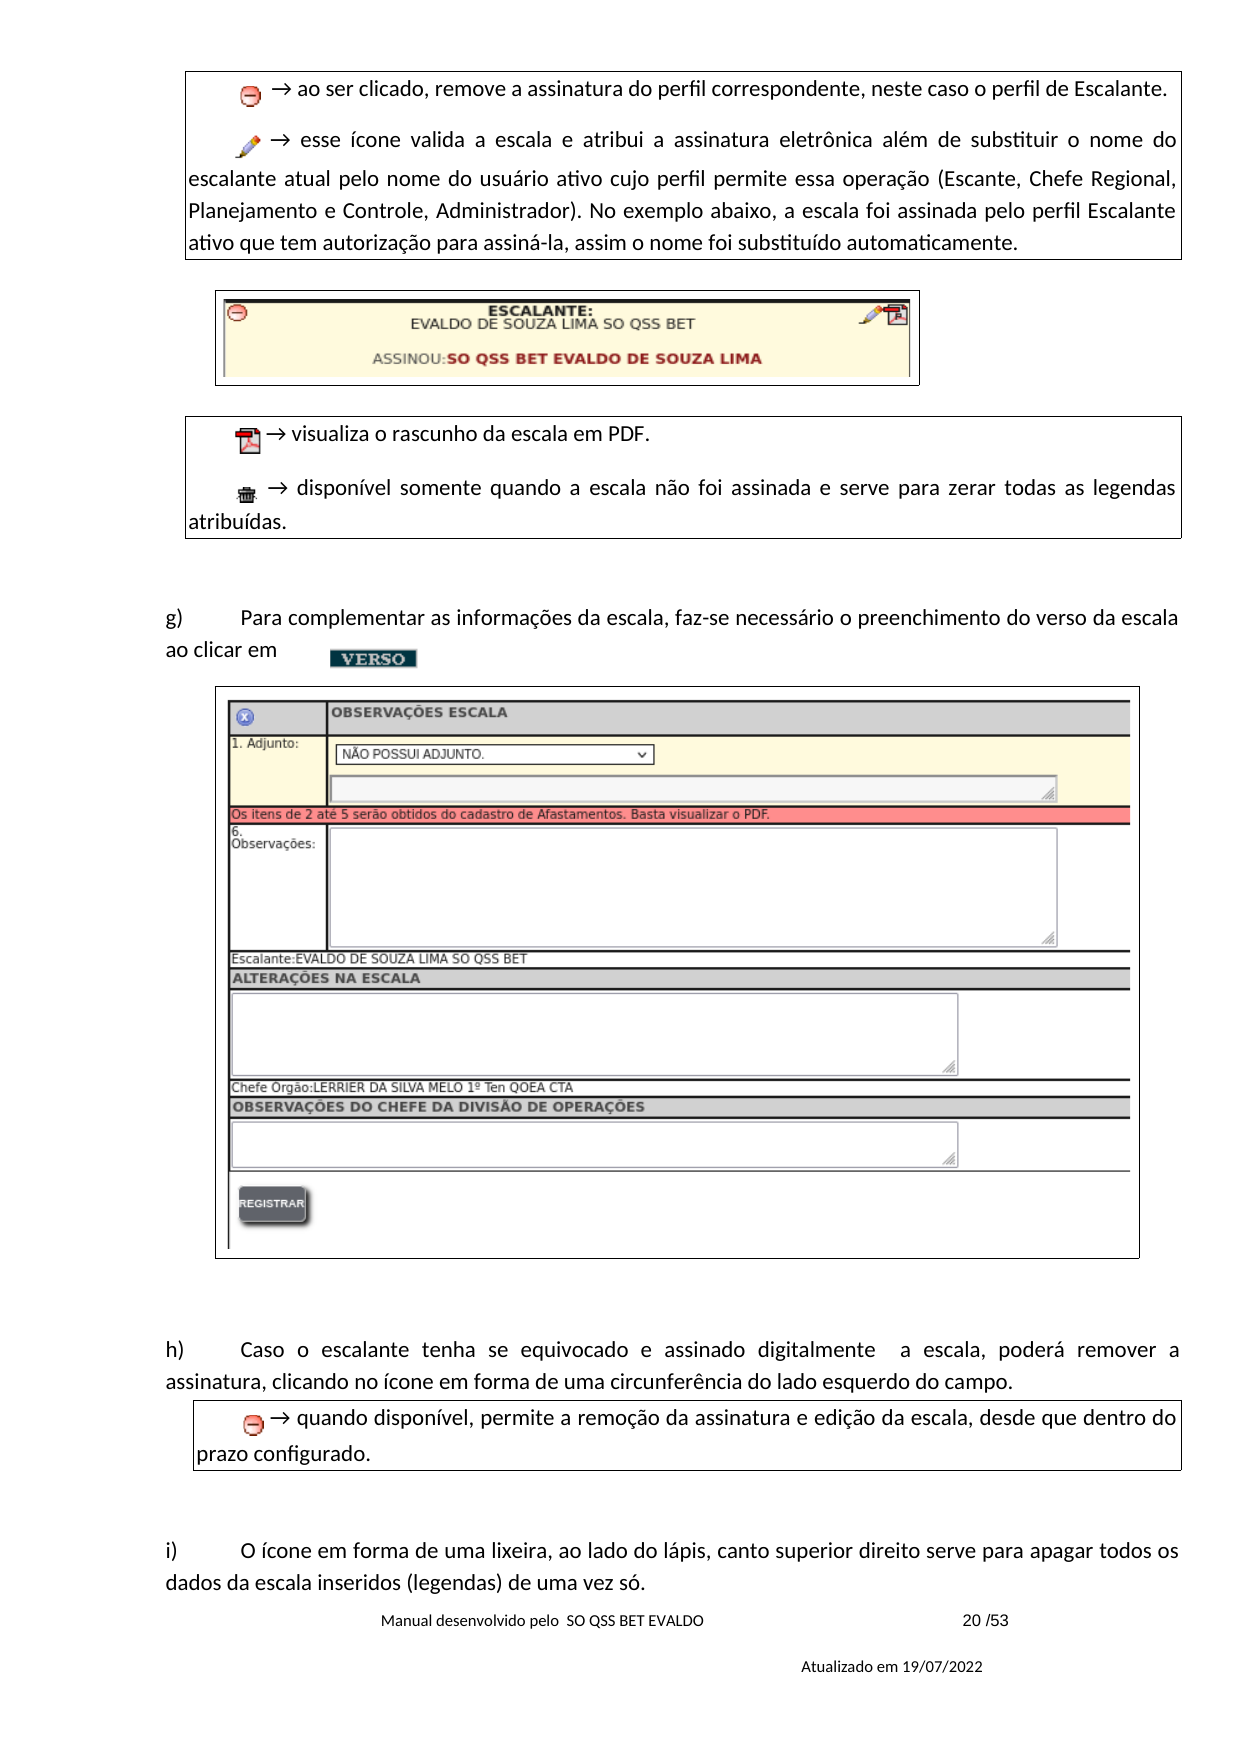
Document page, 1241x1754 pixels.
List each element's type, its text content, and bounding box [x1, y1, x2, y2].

text → quando disponível, permite a remoção da assinatura e edição da escala, desde que dentro do prazo configurado. [194, 1401, 1181, 1470]
list Para complementar as informações da escala, faz-se necessário o preenchimento do verso da escala ao clicar em [165, 603, 1181, 670]
picture [240, 86, 261, 107]
list → disponível somente quando a escala não foi assinada e serve para zerar todas as legendas atribuídas. [186, 469, 1181, 538]
picture [223, 299, 911, 377]
list Caso o escalante tenha se equivocado e assinado digitalmente a escala, poderá remover a assinatura, clicando no ícone em forma de uma circunferência do lado esquerdo do campo. [165, 1335, 1181, 1396]
list → ao ser clicado, remove a assinatura do perfil correspondente, neste caso o perfil de Escalante. [186, 72, 1181, 106]
picture [235, 487, 259, 503]
list → esse ícone valida a escala e atribui a assinatura eletrônica além de substituir o nome do escalante atual pelo nome do usuário ativo cujo perfil permite essa operação (Escante, Chefe Regional, Planejamento e Controle, Administrador). No exemplo abaixo, a escala foi assinada pelo perfil Escalante ativo que tem autorização para assiná-la, assim o nome foi substituído automaticamente. [186, 122, 1181, 259]
list O ícone em forma de uma lixeira, ao lado do lápis, canto superior direito serve para apagar todos os dados da escala inseridos (legendas) de uma vez só. [165, 1536, 1181, 1596]
picture [235, 428, 261, 454]
picture [235, 135, 261, 160]
list → visualiza o rascunho da escala em PDF. [186, 417, 1181, 454]
picture [330, 646, 421, 670]
picture [243, 1415, 264, 1436]
picture [223, 694, 1131, 1249]
